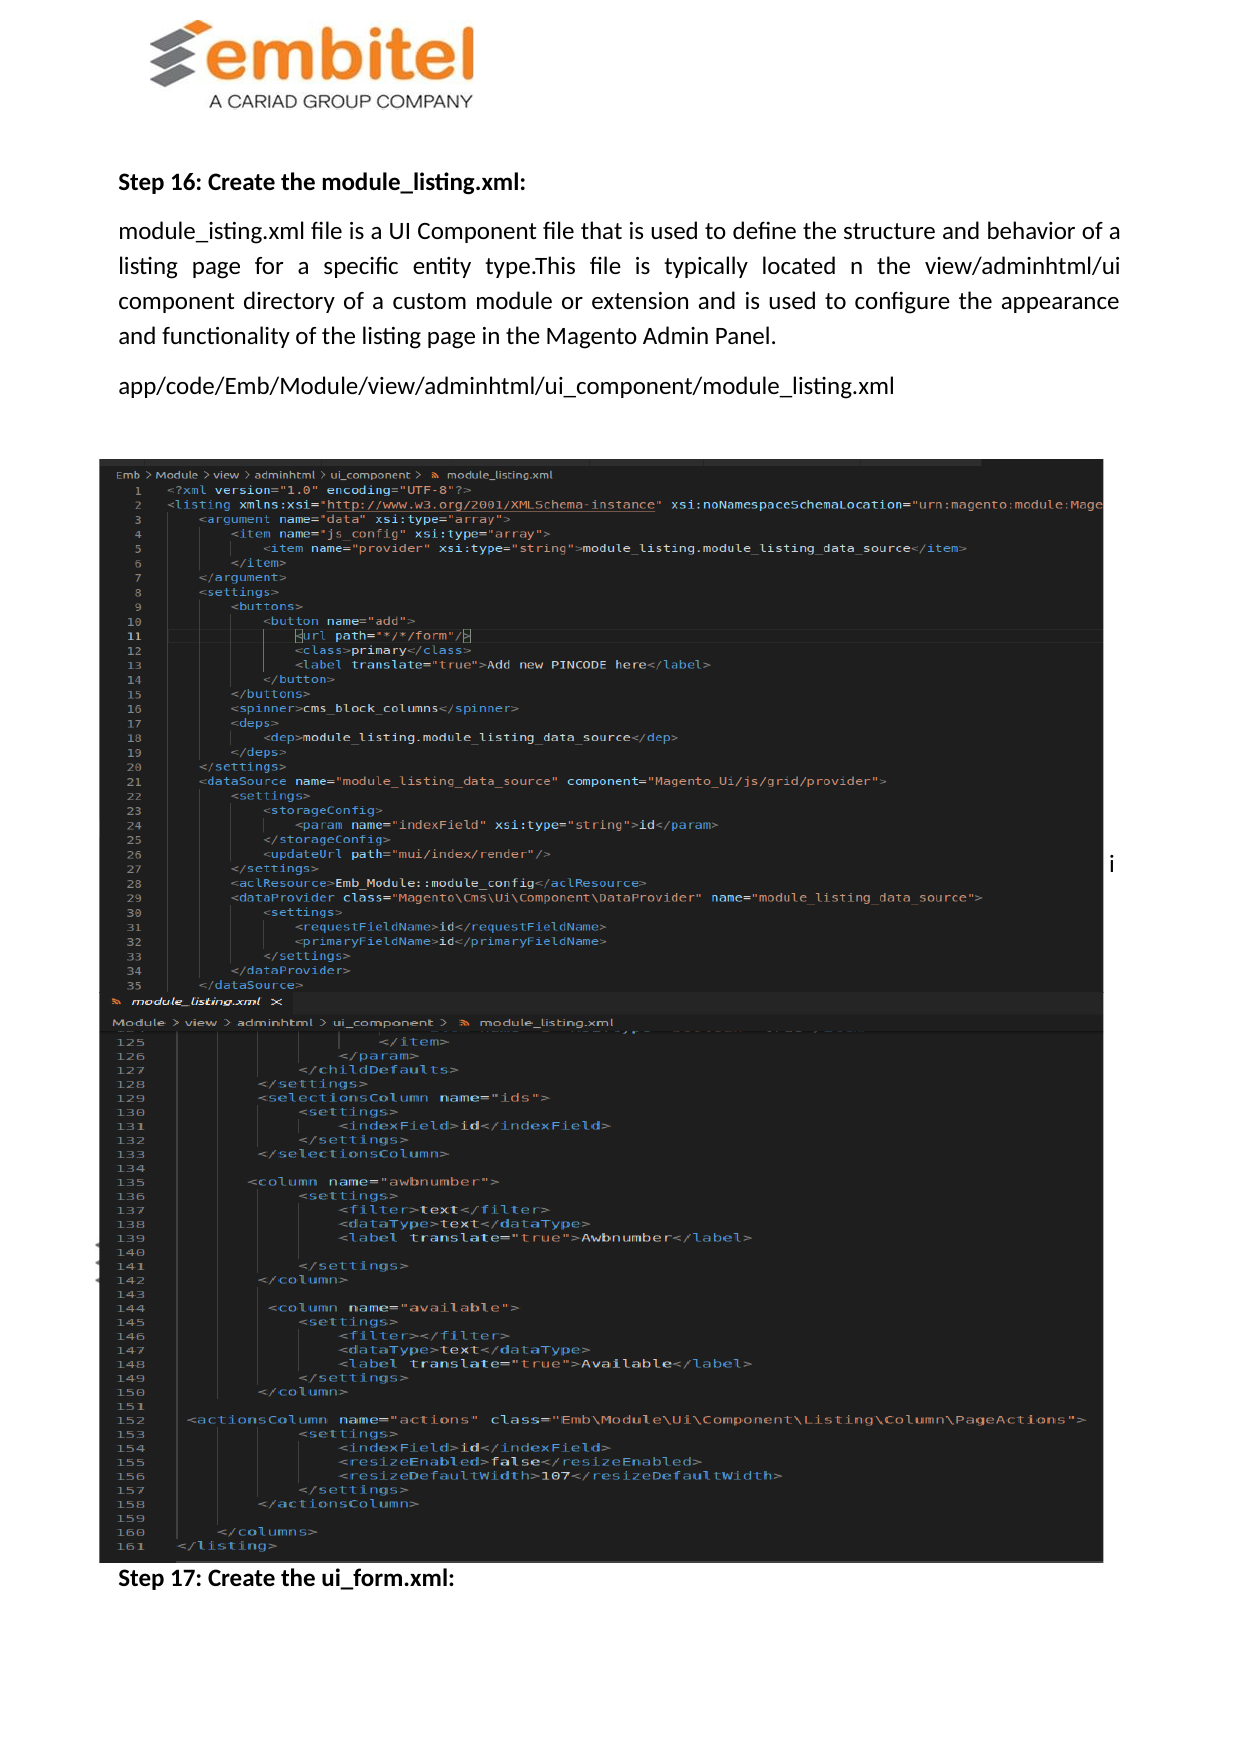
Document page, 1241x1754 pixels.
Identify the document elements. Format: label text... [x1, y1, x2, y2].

text Step 16: Create the module_listing.xml: [118, 166, 1122, 196]
picture [150, 20, 474, 110]
text module_isting.xml file is a UI Component file that is used to define the structure and behavior of a listing page for a specific entity type.This file is typically located n the view/adminhtml/ui component directory of a custom module or extension and is used to configure the appearance and functionality of the listing page in the Magento Admin Panel. [118, 215, 1122, 351]
picture [95, 459, 1104, 1563]
text i [1104, 848, 1122, 878]
text app/code/Emb/Module/view/adminhtml/ui_component/module_listing.xml [118, 370, 1122, 400]
text Step 17: Create the ui_form.xml: [118, 1415, 1122, 1593]
